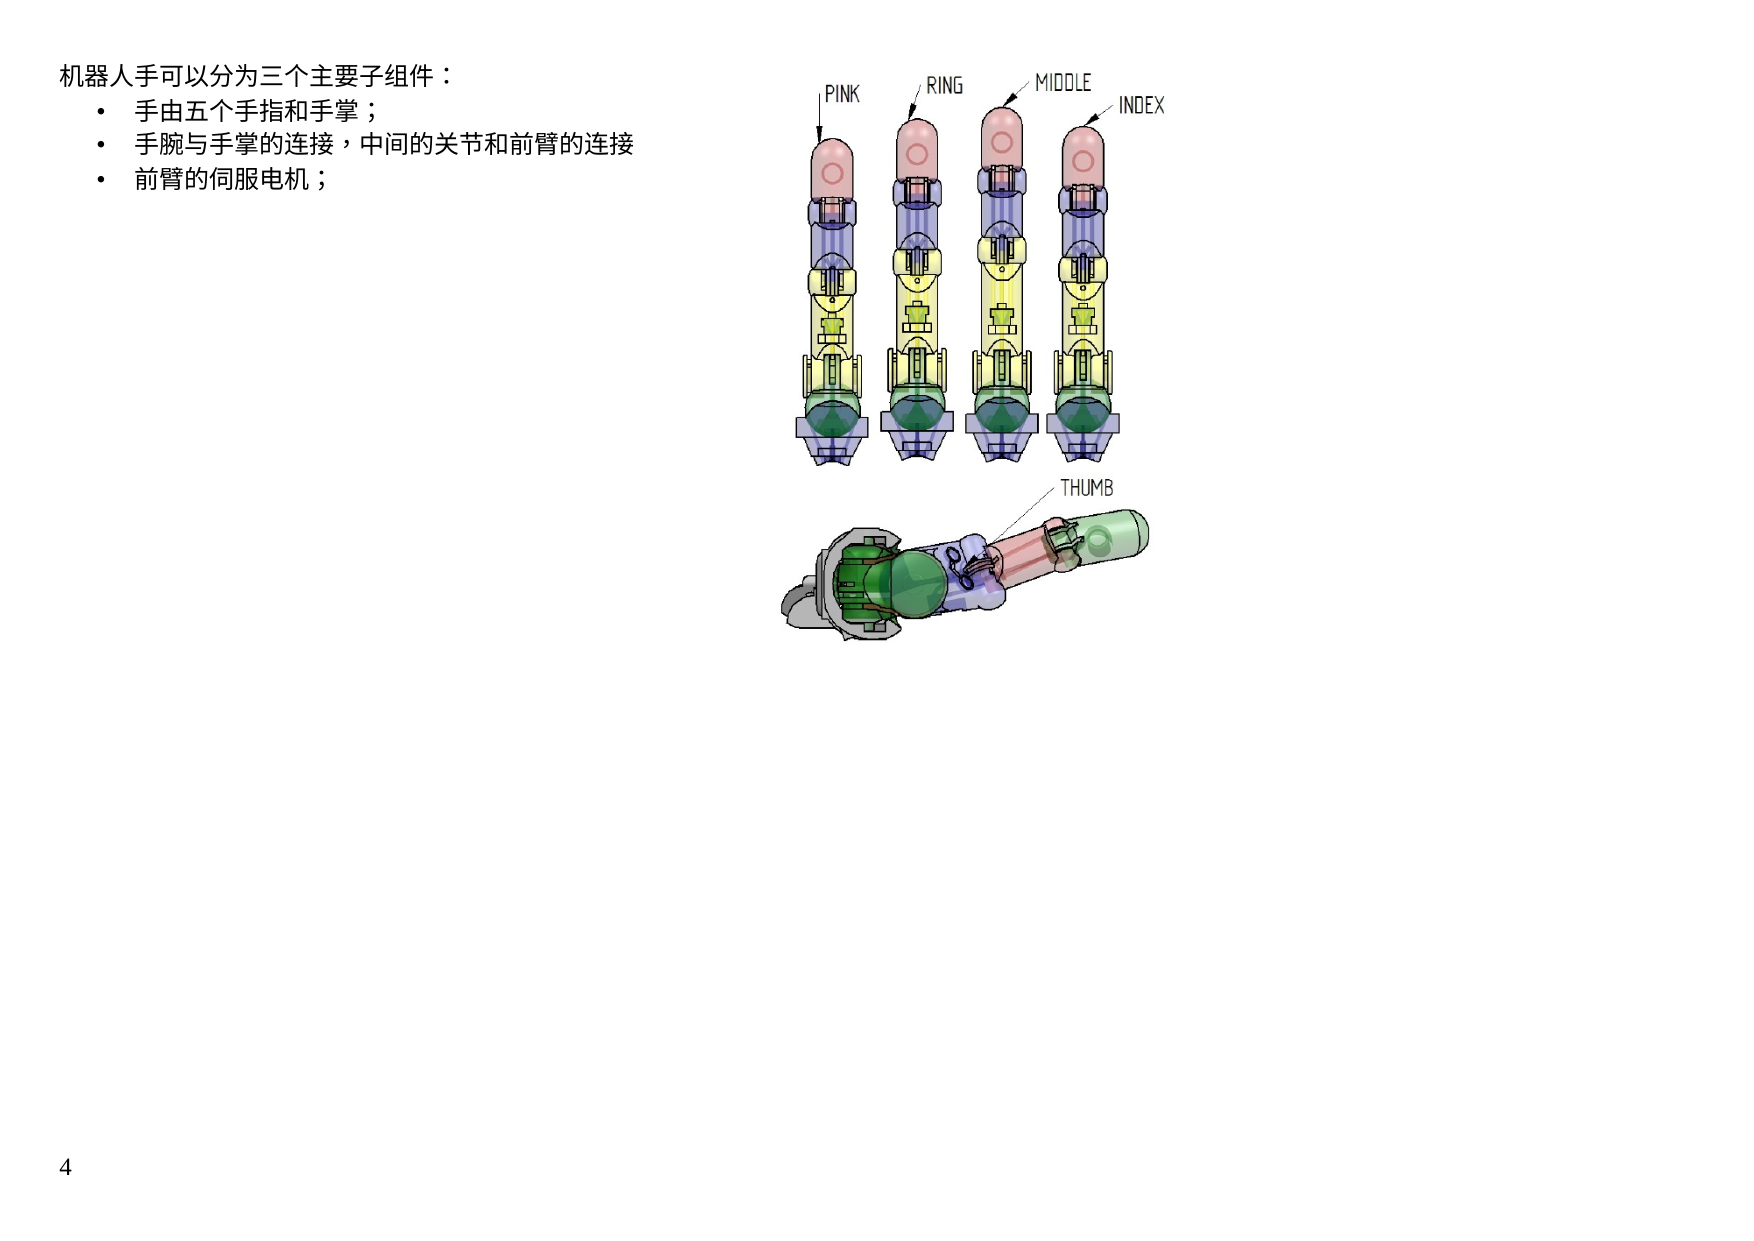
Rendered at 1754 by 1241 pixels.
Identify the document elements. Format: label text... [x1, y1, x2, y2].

picture [701, 59, 1208, 649]
table_header 机器人手可以分为三个主要子组件： 手由五个手指和手掌； 手腕与手掌的连接，中间的关节和前臂的连接 前臂的伺服电机； [59, 59, 679, 648]
table_header [679, 59, 701, 648]
table_header [1208, 59, 1695, 648]
